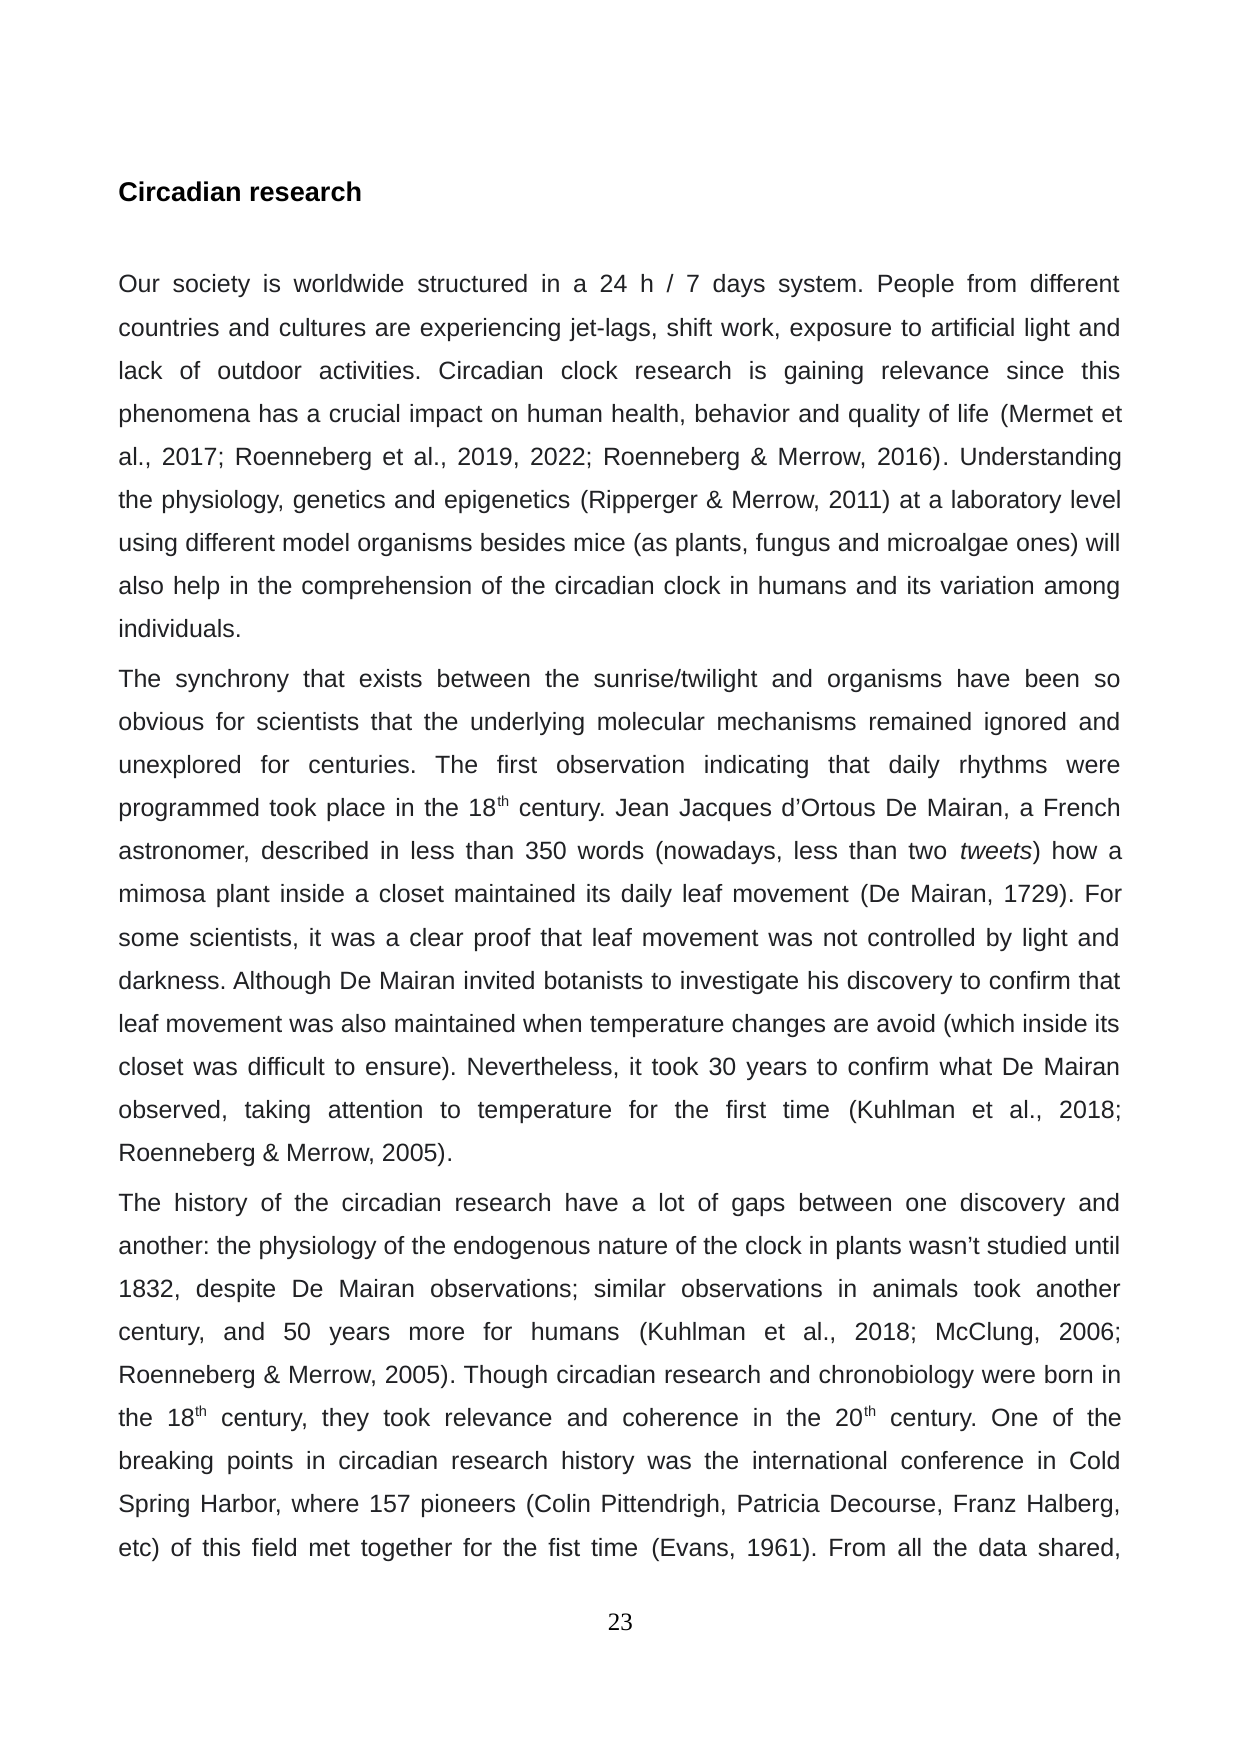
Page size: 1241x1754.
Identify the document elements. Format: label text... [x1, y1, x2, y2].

text Our society is worldwide structured in a 24 h / 7 days system. People from different countries and cultures are experiencing jet-lags, shift work, exposure to artificial light and lack of outdoor activities. Circadian clock research is gaining relevance since this phenomena has a crucial impact on human health, behavior and quality of life (Mermet et al., 2017; Roenneberg et al., 2019, 2022; Roenneberg & Merrow, 2016). Understanding the physiology, genetics and epigenetics (Ripperger & Merrow, 2011)⁠ at a laboratory level using different model organisms besides mice (as plants, fungus and microalgae ones) will also help in the comprehension of the circadian clock in humans and its variation among individuals. [118, 269, 1122, 643]
text The synchrony that exists between the sunrise/twilight and organisms have been so obvious for scientists that the underlying molecular mechanisms remained ignored and unexplored for centuries. The first observation indicating that daily rhythms were programmed took place in the 18th century. Jean Jacques d’Ortous De Mairan, a French astronomer, described in less than 350 words (nowadays, less than two tweets) how a mimosa plant inside a closet maintained its daily leaf movement (De Mairan, 1729)⁠. For some scientists, it was a clear proof that leaf movement was not controlled by light and darkness. Although De Mairan invited botanists to investigate his discovery to confirm that leaf movement was also maintained when temperature changes are avoid (which inside its closet was difficult to ensure). Nevertheless, it took 30 years to confirm what De Mairan observed, taking attention to temperature for the first time (Kuhlman et al., 2018; Roenneberg & Merrow, 2005)⁠. [118, 664, 1122, 1167]
subtitle Circadian research [118, 176, 1122, 208]
text The history of the circadian research have a lot of gaps between one discovery and another: the physiology of the endogenous nature of the clock in plants wasn’t studied until 1832, despite De Mairan observations; similar observations in animals took another century, and 50 years more for humans (Kuhlman et al., 2018; McClung, 2006; Roenneberg & Merrow, 2005)⁠. Though circadian research and chronobiology were born in the 18th century, they took relevance and coherence in the 20th century. One of the breaking points in circadian research history was the international conference in Cold Spring Harbor, where 157 pioneers (Colin Pittendrigh, Patricia Decourse, Franz Halberg, etc) of this field met together for the fist time (Evans, 1961)⁠. From all the data shared, [118, 1188, 1122, 1561]
